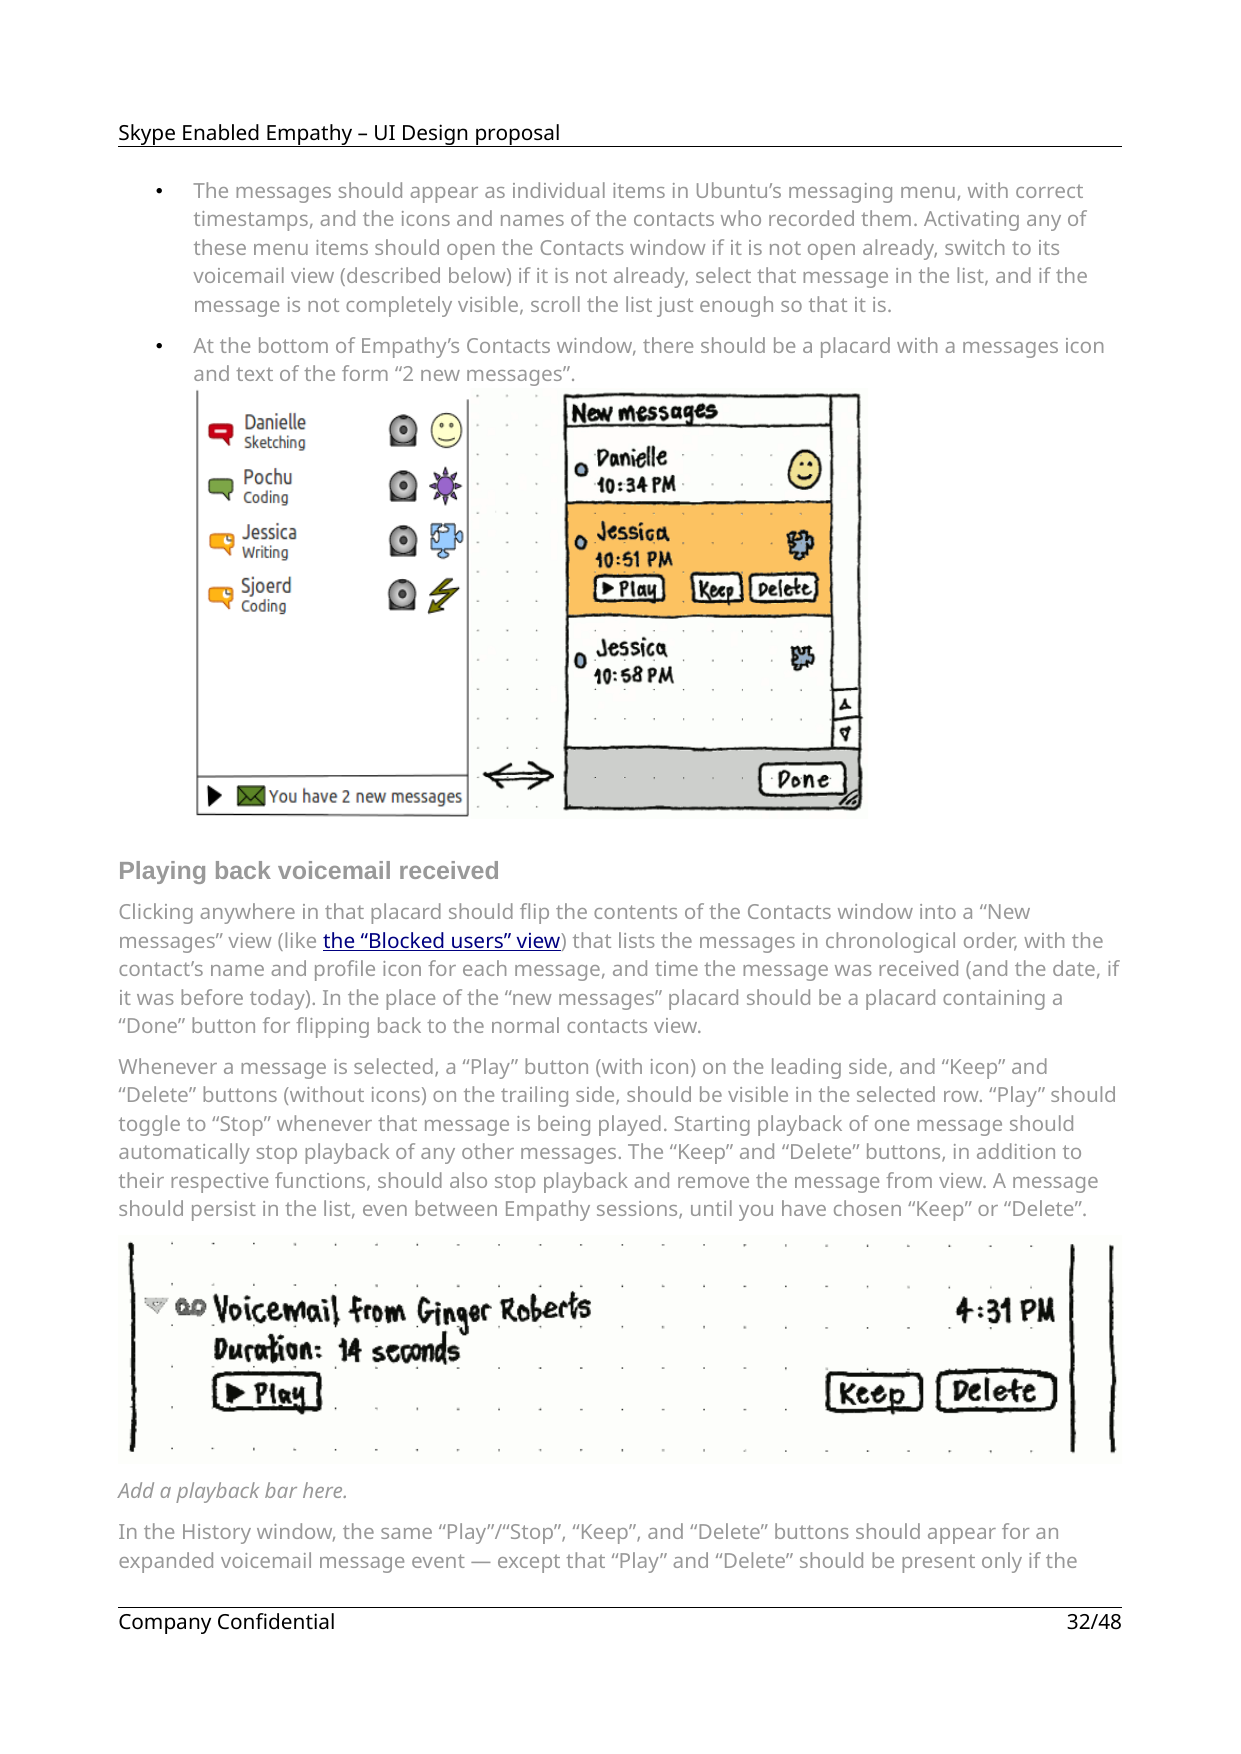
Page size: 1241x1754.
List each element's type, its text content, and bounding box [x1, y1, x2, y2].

list At the bottom of Empathy’s Contacts window, there should be a placard with a messages icon and text of the form “2 new messages”. [156, 331, 1122, 818]
text Clicking anywhere in that placard should flip the contents of the Contacts window into a “New messages” view (like the “Blocked users” view) that lists the messages in chronological order, with the contact’s name and profile icon for each message, and time the message was received (and the date, if it was before today). In the place of the “new messages” placard should be a placard containing a “Done” button for flipping back to the normal contacts view. [118, 897, 1122, 1039]
text Whenever a message is selected, a “Play” button (with icon) on the leading side, and “Keep” and “Delete” buttons (without icons) on the trailing side, should be visible in the selected row. “Play” should toggle to “Stop” whenever that message is being played. Starting playback of one message should automatically stop playback of any other messages. The “Keep” and “Delete” buttons, in addition to their respective functions, should also stop playback and remove the message from view. A message should persist in the list, even between Empathy sessions, until you have chosen “Keep” or “Delete”. [118, 1052, 1122, 1223]
text Add a playback bar here. [118, 1476, 1122, 1505]
picture [118, 1235, 1123, 1464]
text In the History window, the same “Play”/“Stop”, “Keep”, and “Delete” buttons should appear for an expanded voicemail message event — except that “Play” and “Delete” should be present only if the [118, 1517, 1122, 1574]
subtitle Playing back voicemail received [118, 856, 1122, 885]
list The messages should appear as individual items in Ubuntu’s messaging menu, with correct timestamps, and the icons and names of the contacts who recorded them. Activating any of these menu items should open the Contacts window if it is not open already, switch to its voicemail view (described below) if it is not already, select that message in the list, and if the message is not completely visible, scroll the list just enough so that it is. [156, 176, 1122, 318]
picture [193, 387, 869, 819]
